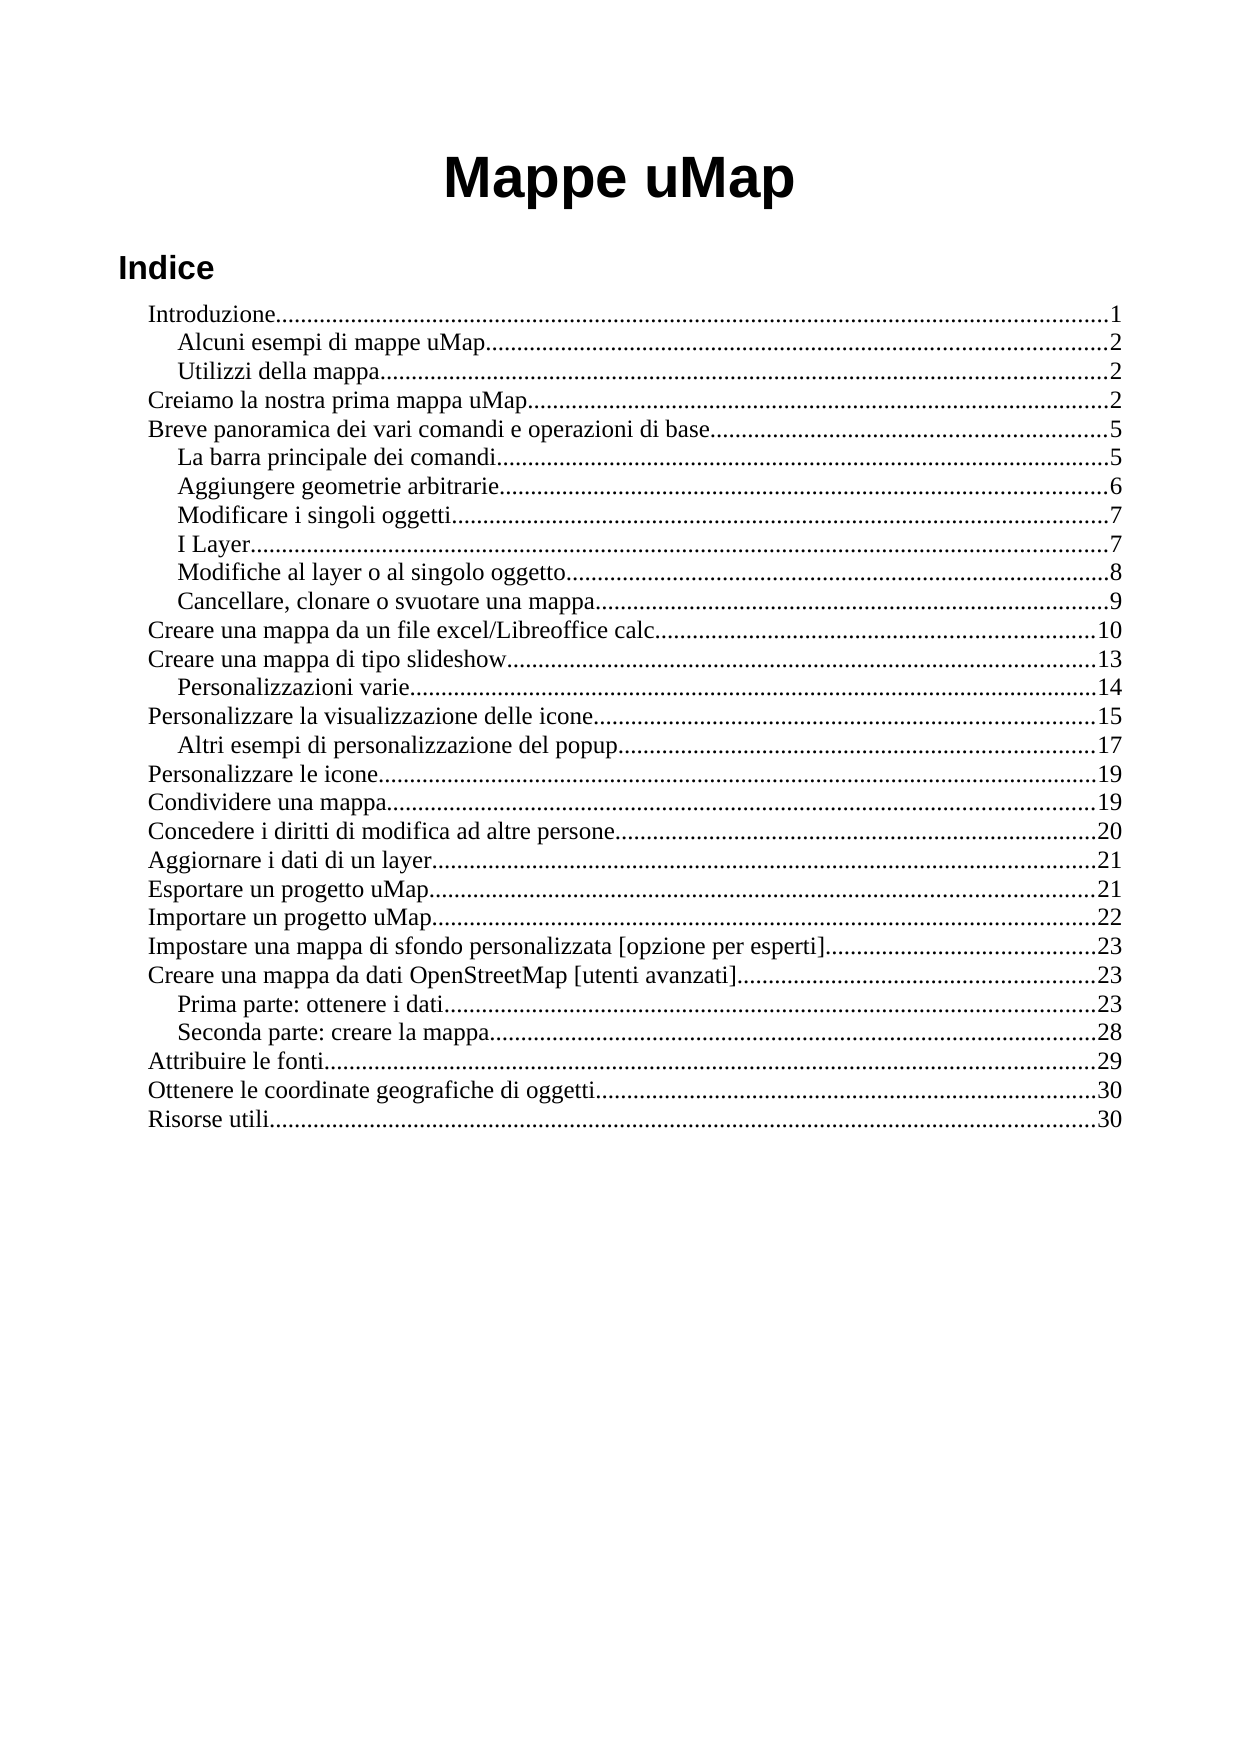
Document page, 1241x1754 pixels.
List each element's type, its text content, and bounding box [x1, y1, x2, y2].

text Cancellare, clonare o svuotare una mappa 9 [177, 586, 1122, 615]
text Creare una mappa da un file excel/Libreoffice calc 10 [148, 615, 1122, 644]
text Condividere una mappa 19 [148, 787, 1122, 816]
text Utilizzi della mappa 2 [177, 356, 1122, 385]
text Esportare un progetto uMap 21 [148, 874, 1122, 902]
text Breve panoramica dei vari comandi e operazioni di base 5 [148, 414, 1122, 442]
text Importare un progetto uMap 22 [148, 902, 1122, 931]
text Introduzione 1 [148, 299, 1122, 327]
text Personalizzare la visualizzazione delle icone 15 [148, 701, 1122, 730]
text Aggiornare i dati di un layer 21 [148, 845, 1122, 874]
text Risorse utili 30 [148, 1104, 1122, 1132]
text Impostare una mappa di sfondo personalizzata [opzione per esperti] 23 [148, 931, 1122, 960]
text Creare una mappa da dati OpenStreetMap [utenti avanzati] 23 [148, 960, 1122, 989]
text Personalizzazioni varie 14 [177, 672, 1122, 701]
text Modificare i singoli oggetti 7 [177, 500, 1122, 529]
text Personalizzare le icone 19 [148, 759, 1122, 787]
text Creare una mappa di tipo slideshow 13 [148, 644, 1122, 672]
text Concedere i diritti di modifica ad altre persone 20 [148, 816, 1122, 845]
text Prima parte: ottenere i dati 23 [177, 989, 1122, 1017]
text Alcuni esempi di mappe uMap 2 [177, 327, 1122, 356]
text Altri esempi di personalizzazione del popup 17 [177, 730, 1122, 759]
text Seconda parte: creare la mappa 28 [177, 1017, 1122, 1046]
text Modifiche al layer o al singolo oggetto 8 [177, 557, 1122, 586]
text Aggiungere geometrie arbitrarie 6 [177, 471, 1122, 500]
text Ottenere le coordinate geografiche di oggetti 30 [148, 1075, 1122, 1104]
subtitle Indice [118, 248, 1122, 286]
text Attribuire le fonti 29 [148, 1046, 1122, 1075]
title Mappe uMap [118, 143, 1122, 210]
text I Layer 7 [177, 529, 1122, 557]
text La barra principale dei comandi 5 [177, 442, 1122, 471]
text Creiamo la nostra prima mappa uMap 2 [148, 385, 1122, 414]
